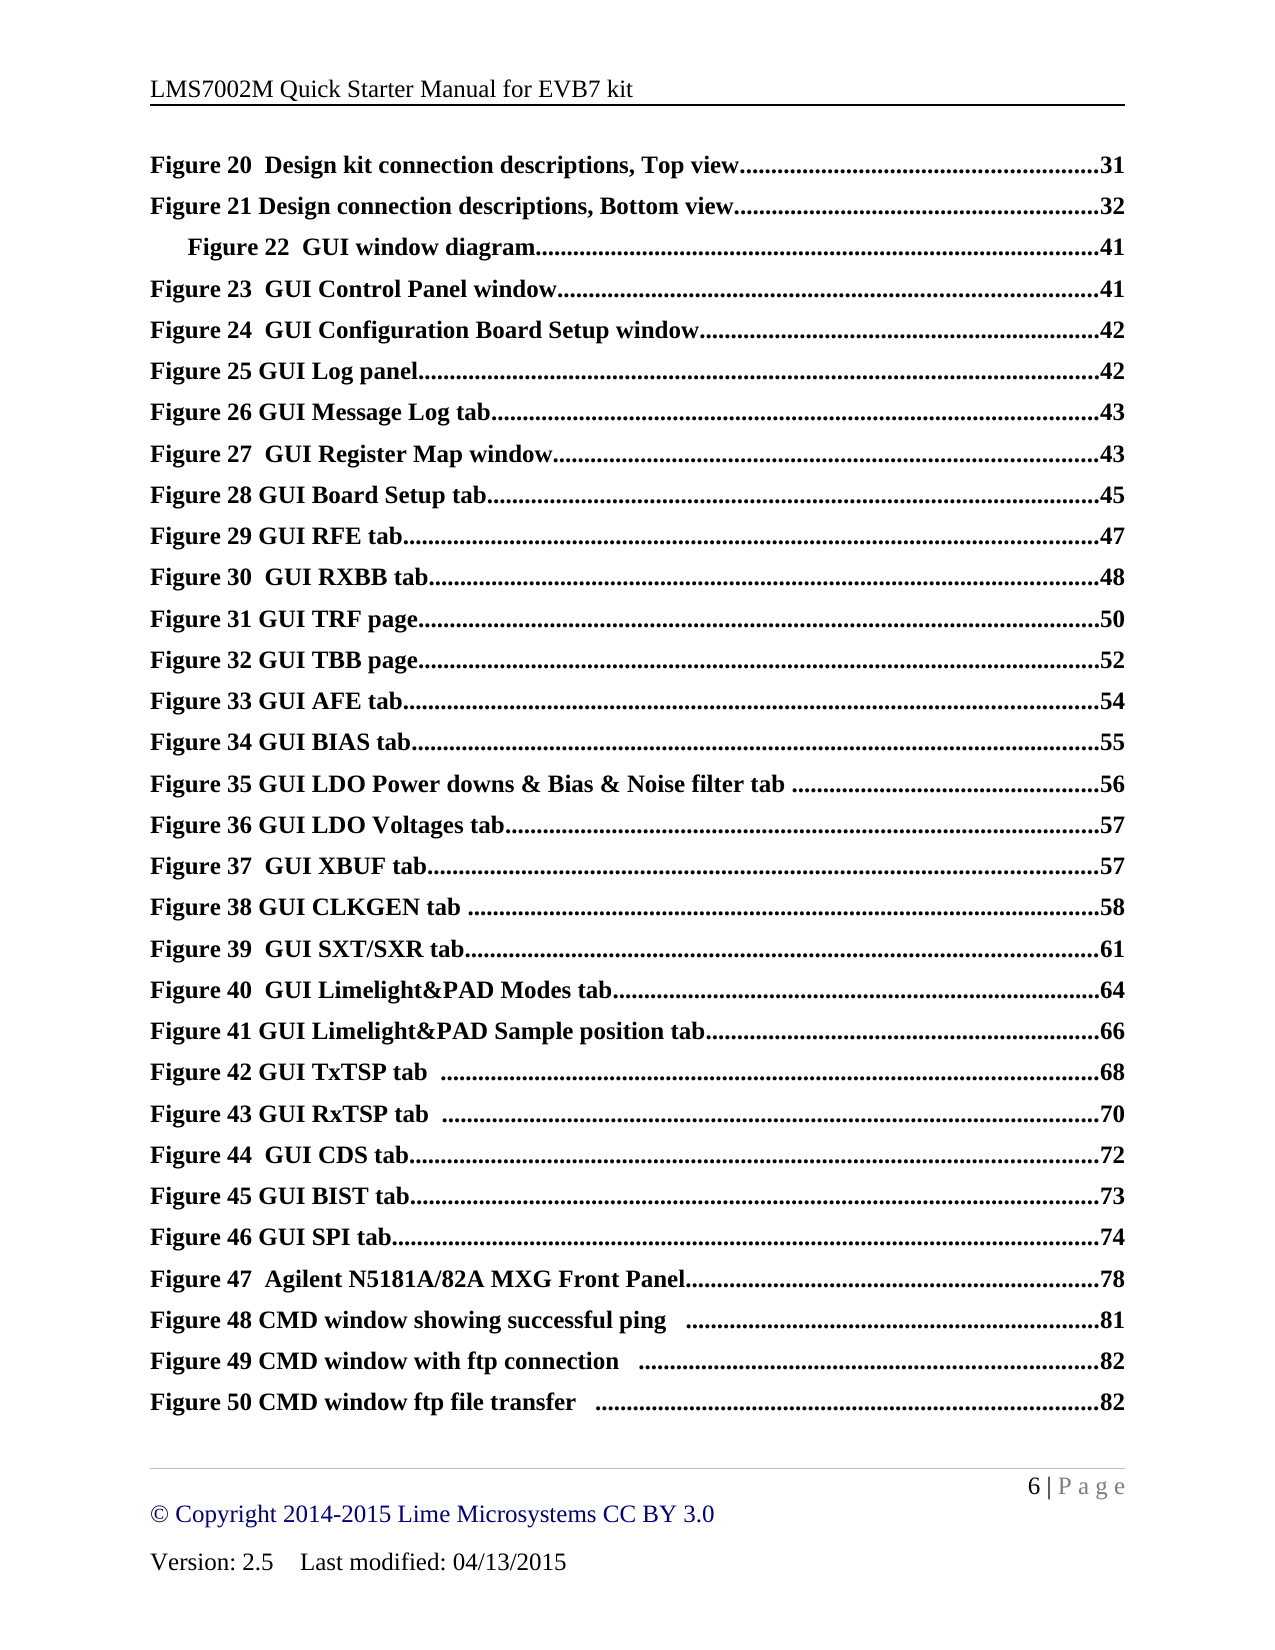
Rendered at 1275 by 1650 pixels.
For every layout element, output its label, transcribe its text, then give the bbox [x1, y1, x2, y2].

text Figure 35 GUI LDO Power downs & Bias & Noise filter tab 56 [150, 769, 1125, 797]
text Figure 28 GUI Board Setup tab 45 [150, 480, 1125, 509]
text Figure 24 GUI Configuration Board Setup window 42 [150, 315, 1125, 344]
text Figure 32 GUI TBB page 52 [150, 645, 1125, 674]
text Figure 46 GUI SPI tab 74 [150, 1222, 1125, 1251]
text Figure 33 GUI AFE tab 54 [150, 686, 1125, 715]
text Figure 34 GUI BIAS tab 55 [150, 727, 1125, 756]
text Figure 23 GUI Control Panel window 41 [150, 274, 1125, 302]
text Figure 40 GUI Limelight&PAD Modes tab 64 [150, 975, 1125, 1004]
text Figure 42 GUI TxTSP tab 68 [150, 1057, 1125, 1086]
text Figure 37 GUI XBUF tab 57 [150, 851, 1125, 880]
text Figure 36 GUI LDO Voltages tab 57 [150, 810, 1125, 839]
text Figure 48 CMD window showing successful ping 81 [150, 1305, 1125, 1334]
text Figure 20 Design kit connection descriptions, Top view. 31 [150, 150, 1125, 179]
text Figure 45 GUI BIST tab 73 [150, 1181, 1125, 1210]
text Figure 41 GUI Limelight&PAD Sample position tab 66 [150, 1016, 1125, 1045]
text Figure 30 GUI RXBB tab 48 [150, 562, 1125, 591]
text Figure 26 GUI Message Log tab 43 [150, 397, 1125, 426]
text Figure 50 CMD window ftp file transfer 82 [150, 1387, 1125, 1416]
text Figure 31 GUI TRF page 50 [150, 604, 1125, 632]
text Figure 47 Agilent N5181A/82A MXG Front Panel 78 [150, 1264, 1125, 1292]
text Figure 39 GUI SXT/SXR tab 61 [150, 934, 1125, 962]
text Figure 22 GUI window diagram 41 [150, 232, 1125, 261]
text Figure 29 GUI RFE tab 47 [150, 521, 1125, 550]
text Figure 27 GUI Register Map window 43 [150, 439, 1125, 467]
text Figure 38 GUI CLKGEN tab 58 [150, 892, 1125, 921]
text Figure 44 GUI CDS tab 72 [150, 1140, 1125, 1169]
text Figure 21 Design connection descriptions, Bottom view. 32 [150, 191, 1125, 220]
text Figure 43 GUI RxTSP tab 70 [150, 1099, 1125, 1127]
text Figure 25 GUI Log panel 42 [150, 356, 1125, 385]
text Figure 49 CMD window with ftp connection 82 [150, 1346, 1125, 1375]
